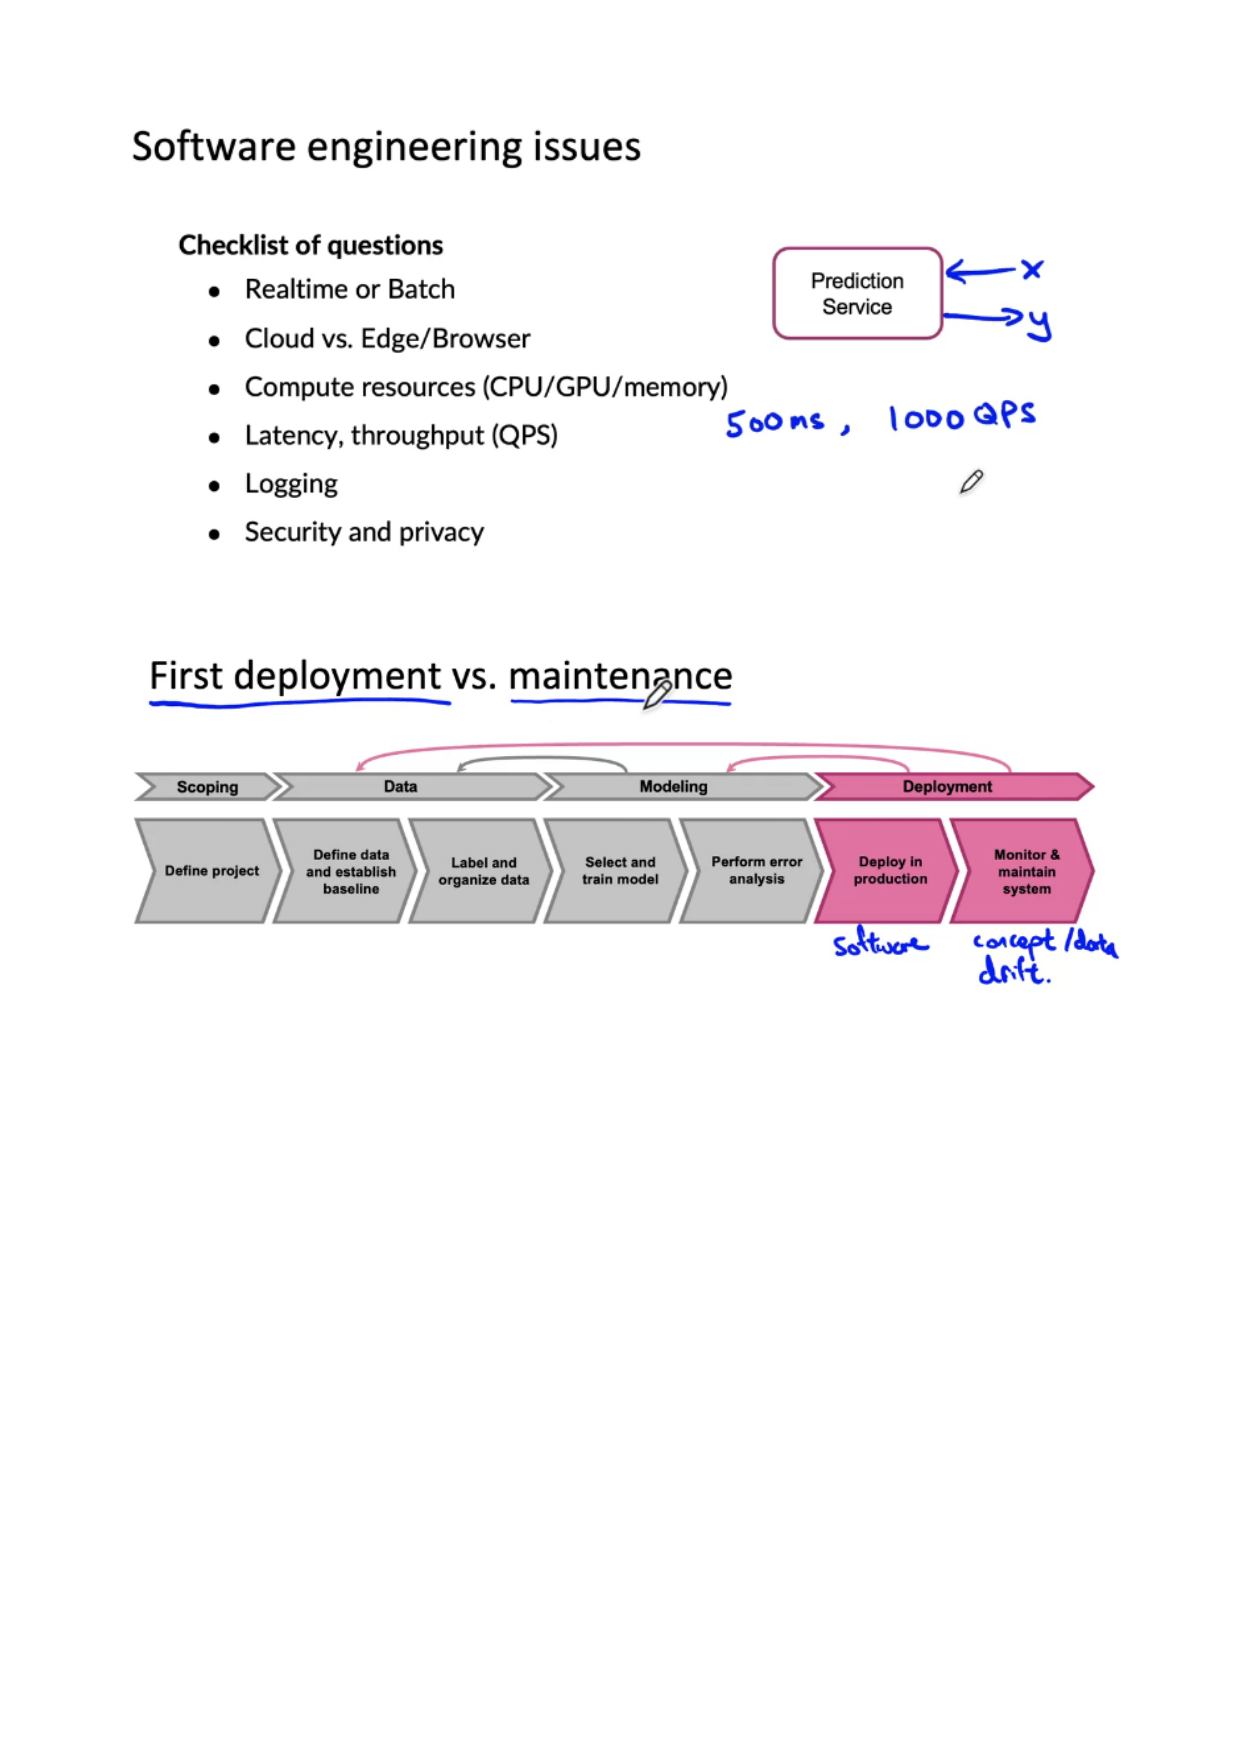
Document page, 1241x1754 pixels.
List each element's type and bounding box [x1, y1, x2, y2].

picture [118, 645, 1123, 995]
picture [118, 118, 1123, 560]
